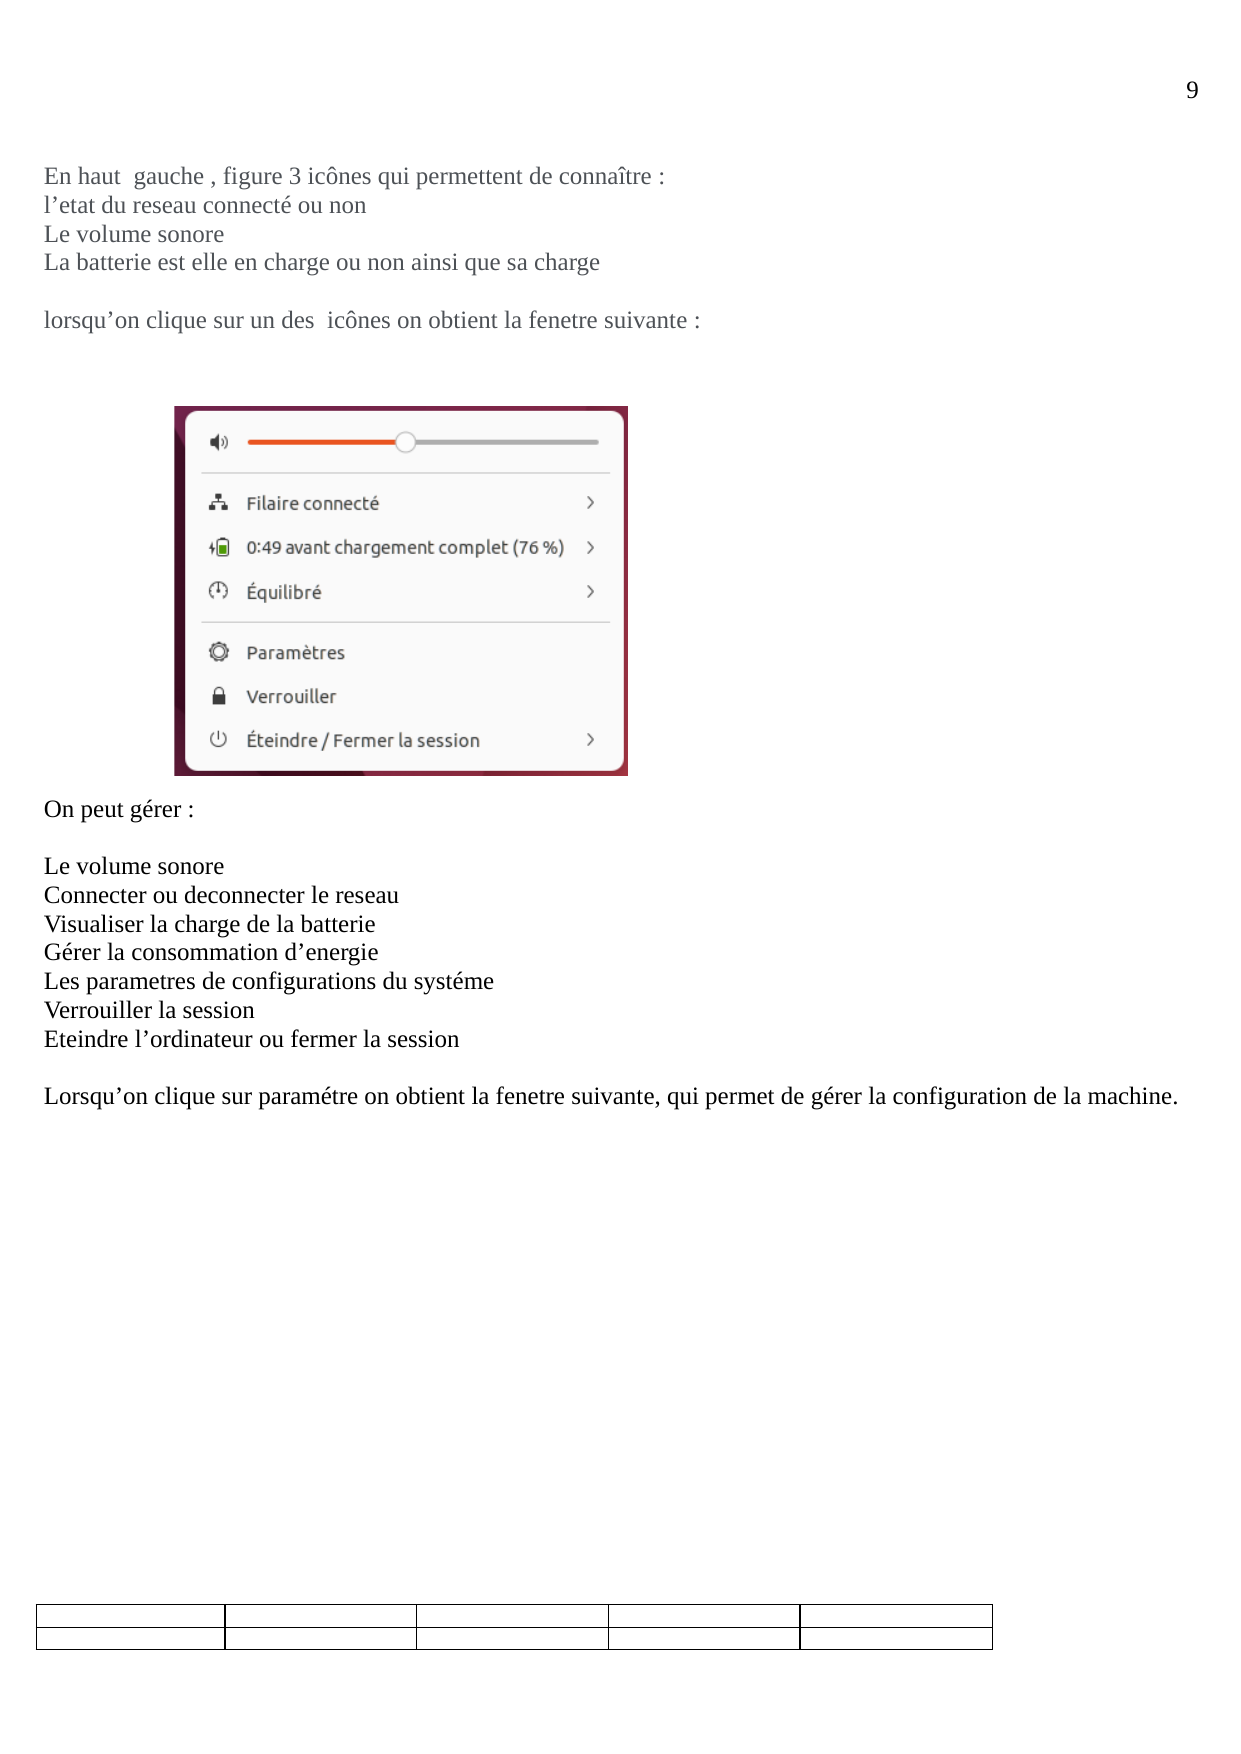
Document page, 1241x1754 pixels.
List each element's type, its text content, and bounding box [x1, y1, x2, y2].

picture [174, 406, 628, 776]
text La batterie est elle en charge ou non ainsi que sa charge [44, 247, 1198, 276]
text Connecter ou deconnecter le reseau [44, 880, 1198, 909]
text Le volume sonore [44, 219, 1198, 247]
text On peut gérer : [44, 794, 1198, 822]
text Verrouiller la session [44, 995, 1198, 1024]
text En haut gauche , figure 3 icônes qui permettent de connaître : [44, 161, 1198, 190]
text Les parametres de configurations du systéme [44, 966, 1198, 995]
text Visualiser la charge de la batterie [44, 909, 1198, 937]
text l’etat du reseau connecté ou non [44, 190, 1198, 219]
text Eteindre l’ordinateur ou fermer la session [44, 1024, 1198, 1052]
text lorsqu’on clique sur un des icônes on obtient la fenetre suivante : [44, 305, 1198, 334]
text Le volume sonore [44, 851, 1198, 880]
text Lorsqu’on clique sur paramétre on obtient la fenetre suivante, qui permet de gérer la configuration de la machine. [44, 1081, 1198, 1110]
text Gérer la consommation d’energie [44, 937, 1198, 966]
